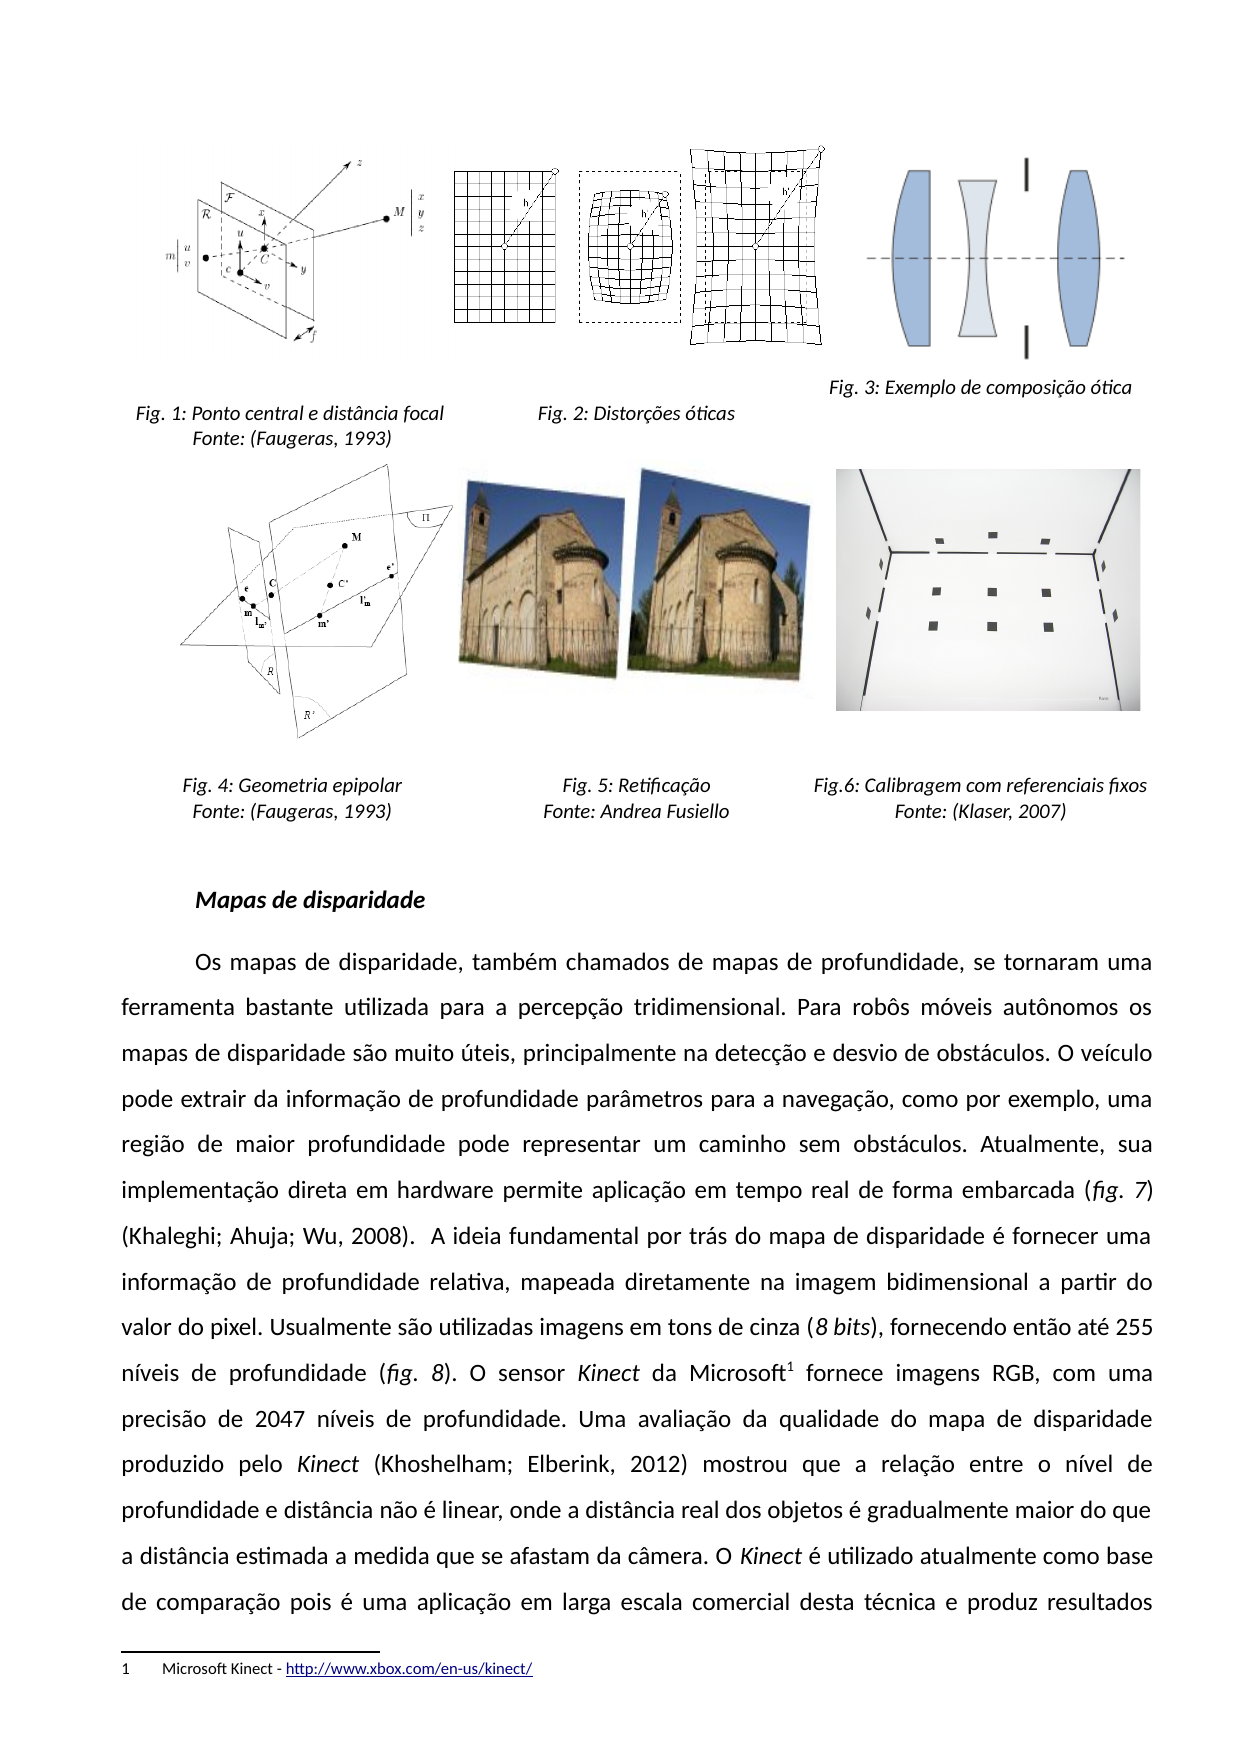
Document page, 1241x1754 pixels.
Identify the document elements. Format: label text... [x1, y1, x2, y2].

table_cell Fig. 5: Retificação Fonte: Andrea Fusiello [465, 773, 809, 823]
table_cell Fig. 4: Geometria epipolar Fonte: (Faugeras, 1993) [121, 773, 465, 823]
table_cell [810, 400, 1154, 451]
table_cell [121, 451, 465, 773]
table_header Fig. 3: Exemplo de composição ótica [810, 143, 1154, 400]
table_cell Fig. 1: Ponto central e distância focal Fonte: (Faugeras, 1993) [121, 400, 465, 451]
table_cell [465, 699, 809, 773]
table_header [121, 143, 465, 400]
text Mapas de disparidade [121, 884, 1154, 915]
text Microsoft Kinect - http://www.xbox.com/en-us/kinect/ [121, 1658, 1154, 1678]
table_header [465, 346, 809, 400]
text Os mapas de disparidade, também chamados de mapas de profundidade, se tornaram uma ferramenta bastante utilizada para a percepção tridimensional. Para robôs móveis autônomos os mapas de disparidade são muito úteis, principalmente na detecção e desvio de obstáculos. O veículo pode extrair da informação de profundidade parâmetros para a navegação, como por exemplo, uma região de maior profundidade pode representar um caminho sem obstáculos. Atualmente, sua implementação direta em hardware permite aplicação em tempo real de forma embarcada (fig. 7) (Khaleghi; Ahuja; Wu, 2008). A ideia fundamental por trás do mapa de disparidade é fornecer uma informação de profundidade relativa, mapeada diretamente na imagem bidimensional a partir do valor do pixel. Usualmente são utilizadas imagens em tons de cinza (8 bits), fornecendo então até 255 níveis de profundidade (fig. 8). O sensor Kinect da Microsoft fornece imagens RGB, com uma precisão de 2047 níveis de profundidade. Uma avaliação da qualidade do mapa de disparidade produzido pelo Kinect (Khoshelham; Elberink, 2012) mostrou que a relação entre o nível de profundidade e distância não é linear, onde a distância real dos objetos é gradualmente maior do que a distância estimada a medida que se afastam da câmera. O Kinect é utilizado atualmente como base de comparação pois é uma aplicação em larga escala comercial desta técnica e produz resultados [121, 946, 1154, 1616]
table_cell [465, 451, 809, 459]
picture [449, 142, 825, 346]
table_cell Fig.6: Calibragem com referenciais fixos Fonte: (Klaser, 2007) [810, 773, 1154, 823]
table_cell [810, 451, 1154, 773]
table_cell Fig. 2: Distorções óticas [465, 400, 809, 451]
